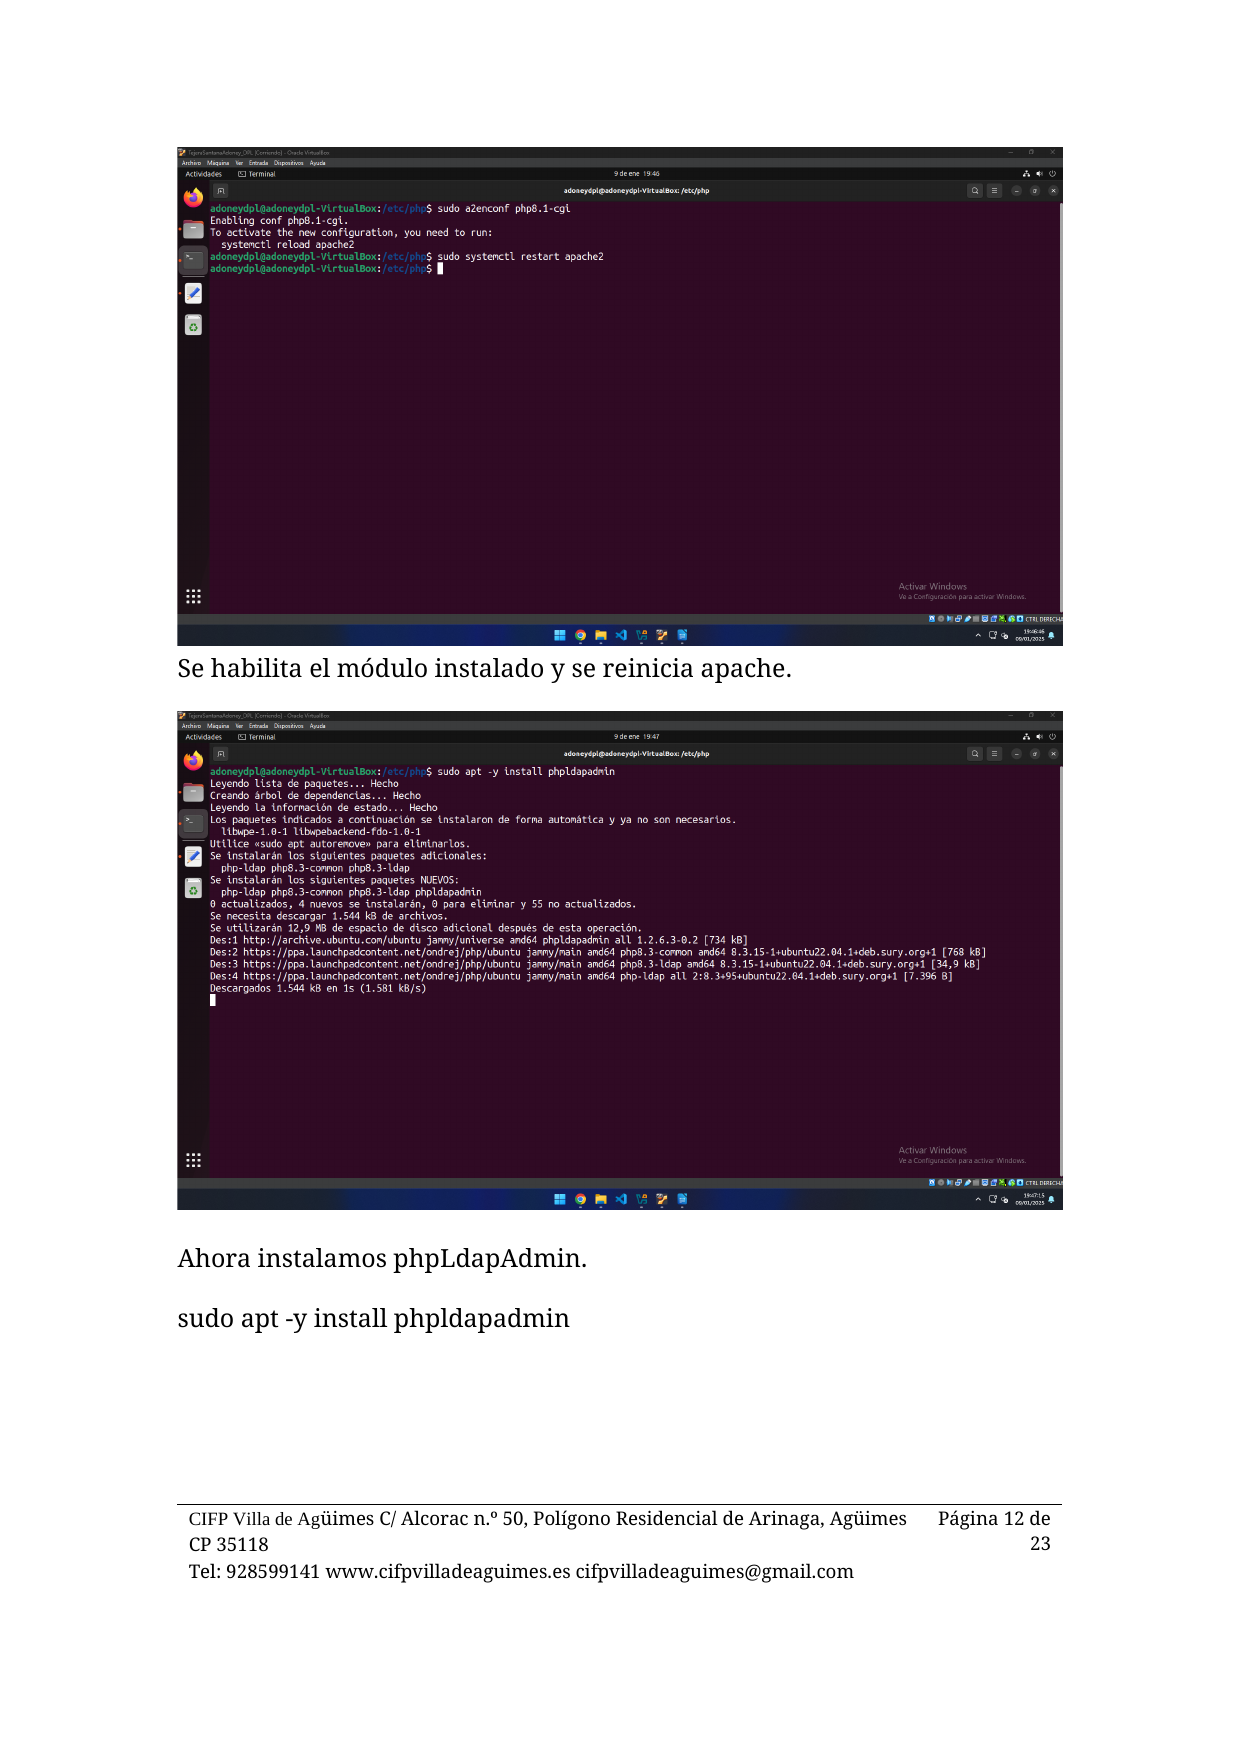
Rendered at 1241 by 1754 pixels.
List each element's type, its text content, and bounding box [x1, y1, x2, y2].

text Se habilita el módulo instalado y se reinicia apache. [177, 646, 1063, 685]
picture [177, 711, 1063, 1210]
picture [177, 147, 1063, 646]
text Ahora instalamos phpLdapAdmin. [177, 1210, 1063, 1274]
text sudo apt -y install phpldapadmin [177, 1300, 1063, 1334]
